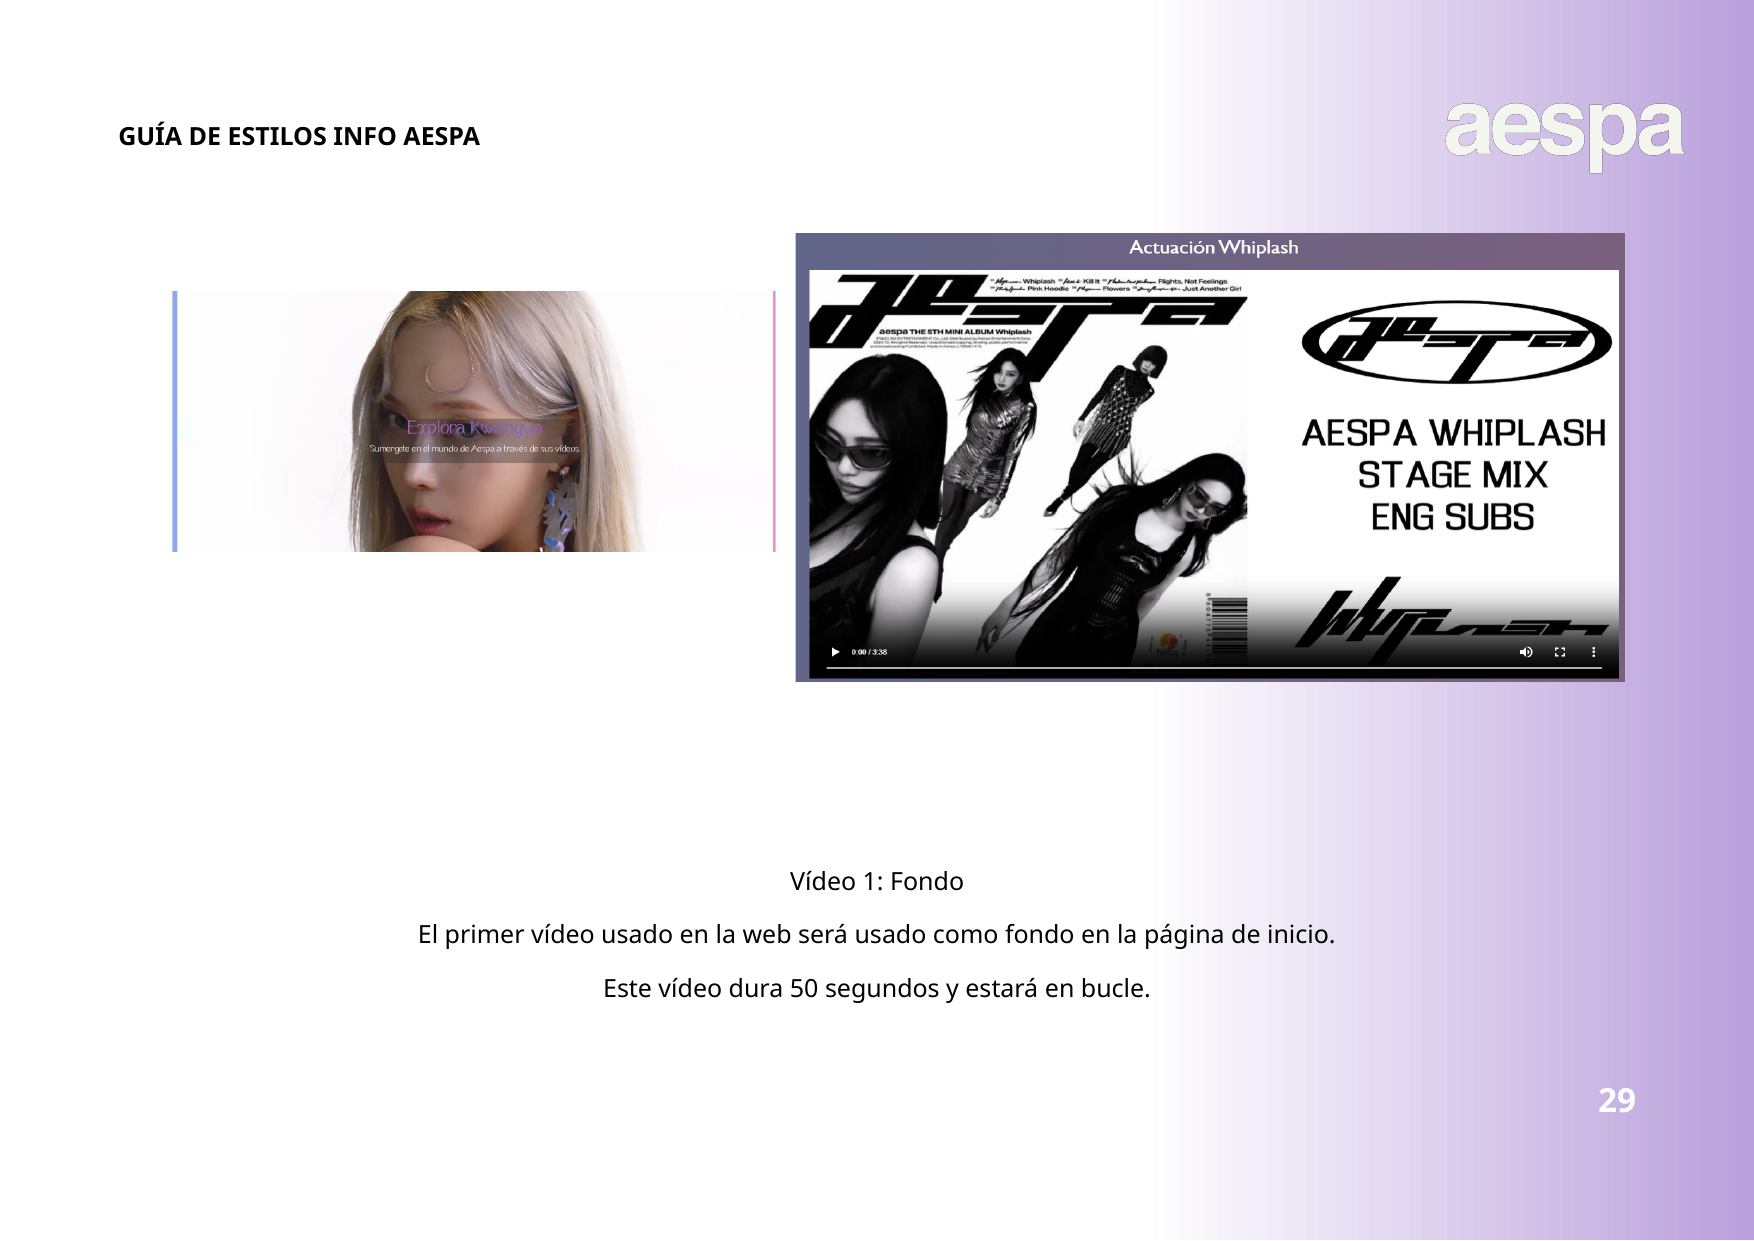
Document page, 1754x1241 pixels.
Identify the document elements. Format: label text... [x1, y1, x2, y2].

text El primer vídeo usado en la web será usado como fondo en la página de inicio. [118, 917, 1636, 951]
picture [795, 233, 1625, 682]
picture [172, 291, 776, 552]
text Este vídeo dura 50 segundos y estará en bucle. [118, 971, 1636, 1005]
picture [1428, 88, 1703, 187]
text Vídeo 1: Fondo [118, 863, 1636, 897]
